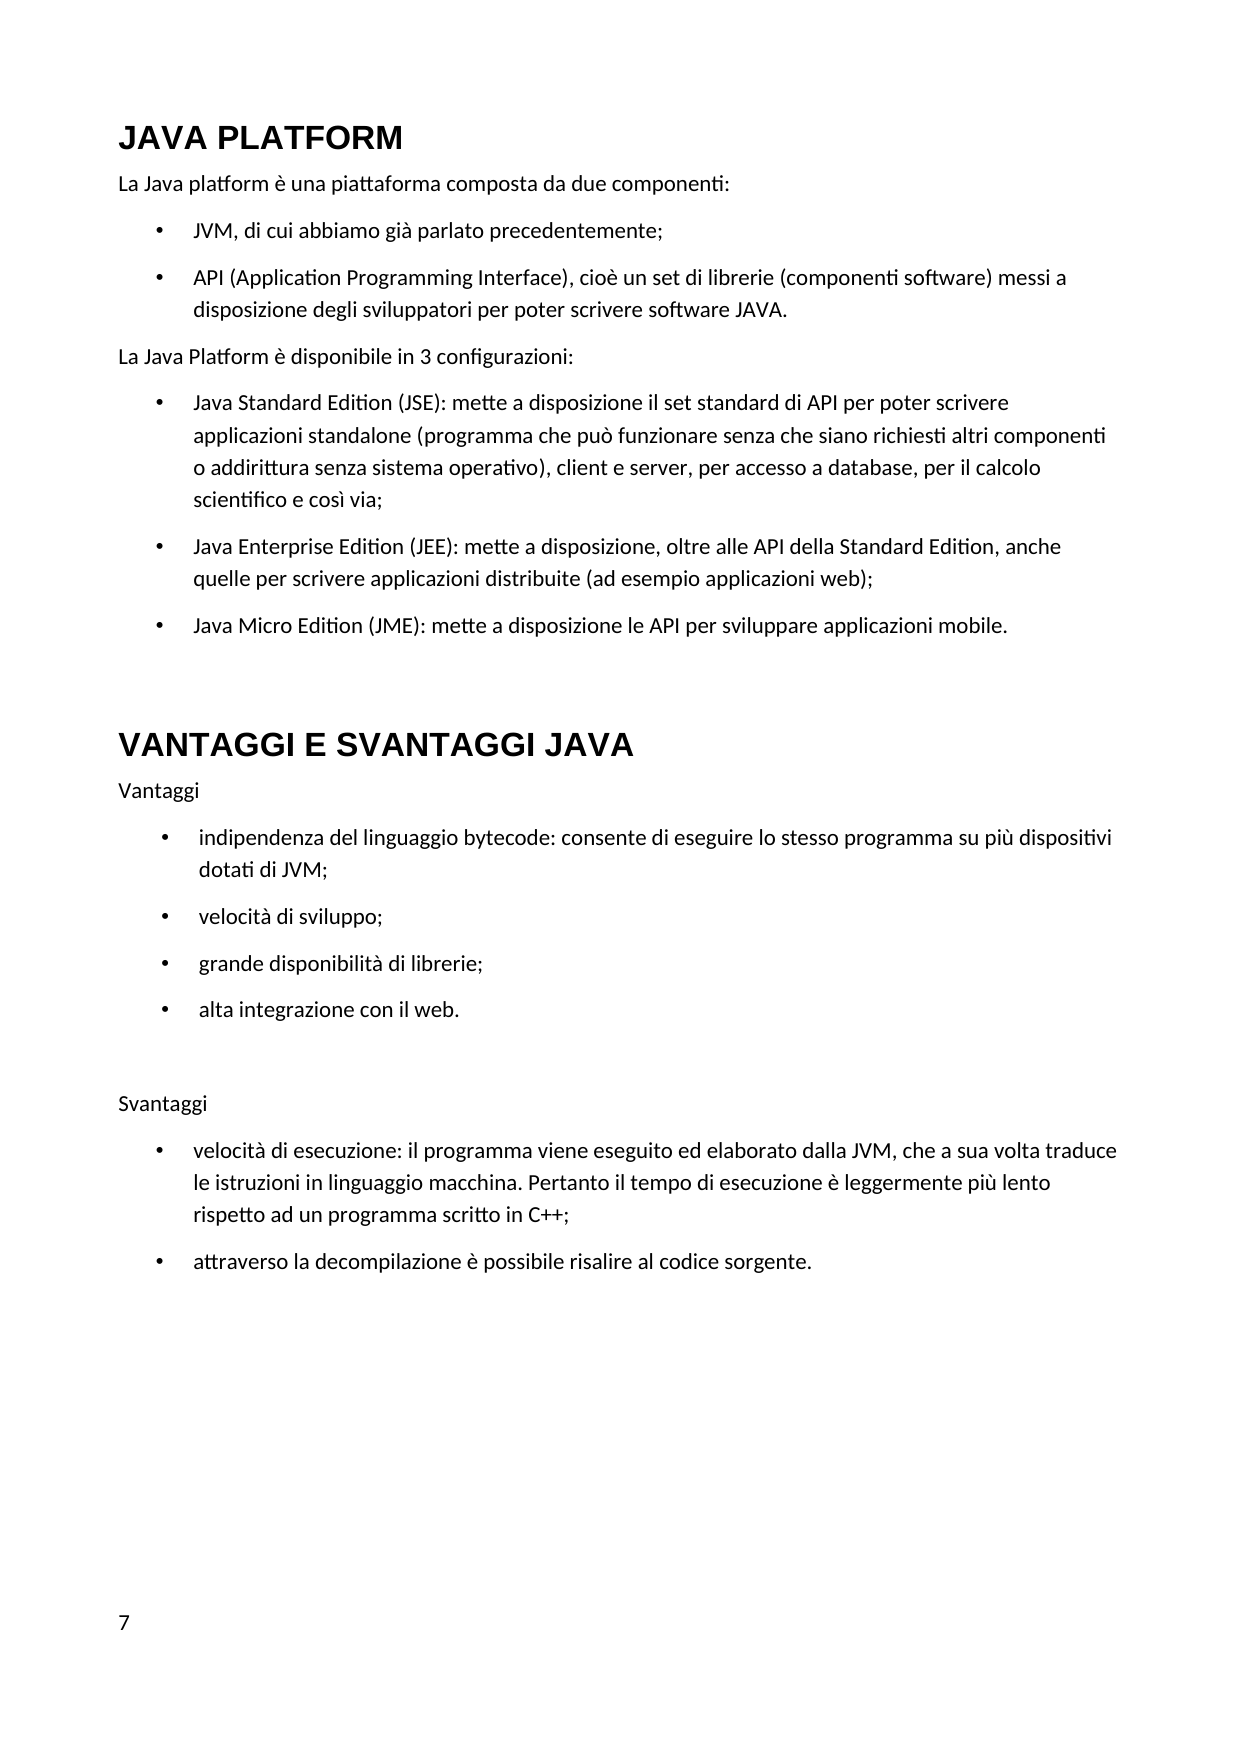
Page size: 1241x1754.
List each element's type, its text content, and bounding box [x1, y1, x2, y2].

list velocità di sviluppo; [161, 902, 1122, 930]
list alta integrazione con il web. [161, 996, 1122, 1024]
list attraverso la decompilazione è possibile risalire al codice sorgente. [156, 1247, 1122, 1275]
text La Java platform è una piattaforma composta da due componenti: [118, 169, 1122, 197]
list Java Standard Edition (JSE): mette a disposizione il set standard di API per poter scrivere applicazioni standalone (programma che può funzionare senza che siano richiesti altri componenti o addirittura senza sistema operativo), client e server, per accesso a database, per il calcolo scientifico e così via; [156, 388, 1122, 513]
list indipendenza del linguaggio bytecode: consente di eseguire lo stesso programma su più dispositivi dotati di JVM; [161, 823, 1122, 883]
text La Java Platform è disponibile in 3 configurazioni: [118, 342, 1122, 370]
list grande disponibilità di librerie; [161, 949, 1122, 977]
list Java Enterprise Edition (JEE): mette a disposizione, oltre alle API della Standard Edition, anche quelle per scrivere applicazioni distribuite (ad esempio applicazioni web); [156, 532, 1122, 592]
list JVM, di cui abbiamo già parlato precedentemente; [156, 216, 1122, 244]
subtitle VANTAGGI E SVANTAGGI JAVA [118, 725, 1122, 764]
text Svantaggi [118, 1089, 1122, 1117]
text Vantaggi [118, 776, 1122, 804]
list velocità di esecuzione: il programma viene eseguito ed elaborato dalla JVM, che a sua volta traduce le istruzioni in linguaggio macchina. Pertanto il tempo di esecuzione è leggermente più lento rispetto ad un programma scritto in C++; [156, 1136, 1122, 1228]
list Java Micro Edition (JME): mette a disposizione le API per sviluppare applicazioni mobile. [156, 611, 1122, 639]
subtitle JAVA PLATFORM [118, 118, 1122, 157]
list API (Application Programming Interface), cioè un set di librerie (componenti software) messi a disposizione degli sviluppatori per poter scrivere software JAVA. [156, 263, 1122, 323]
